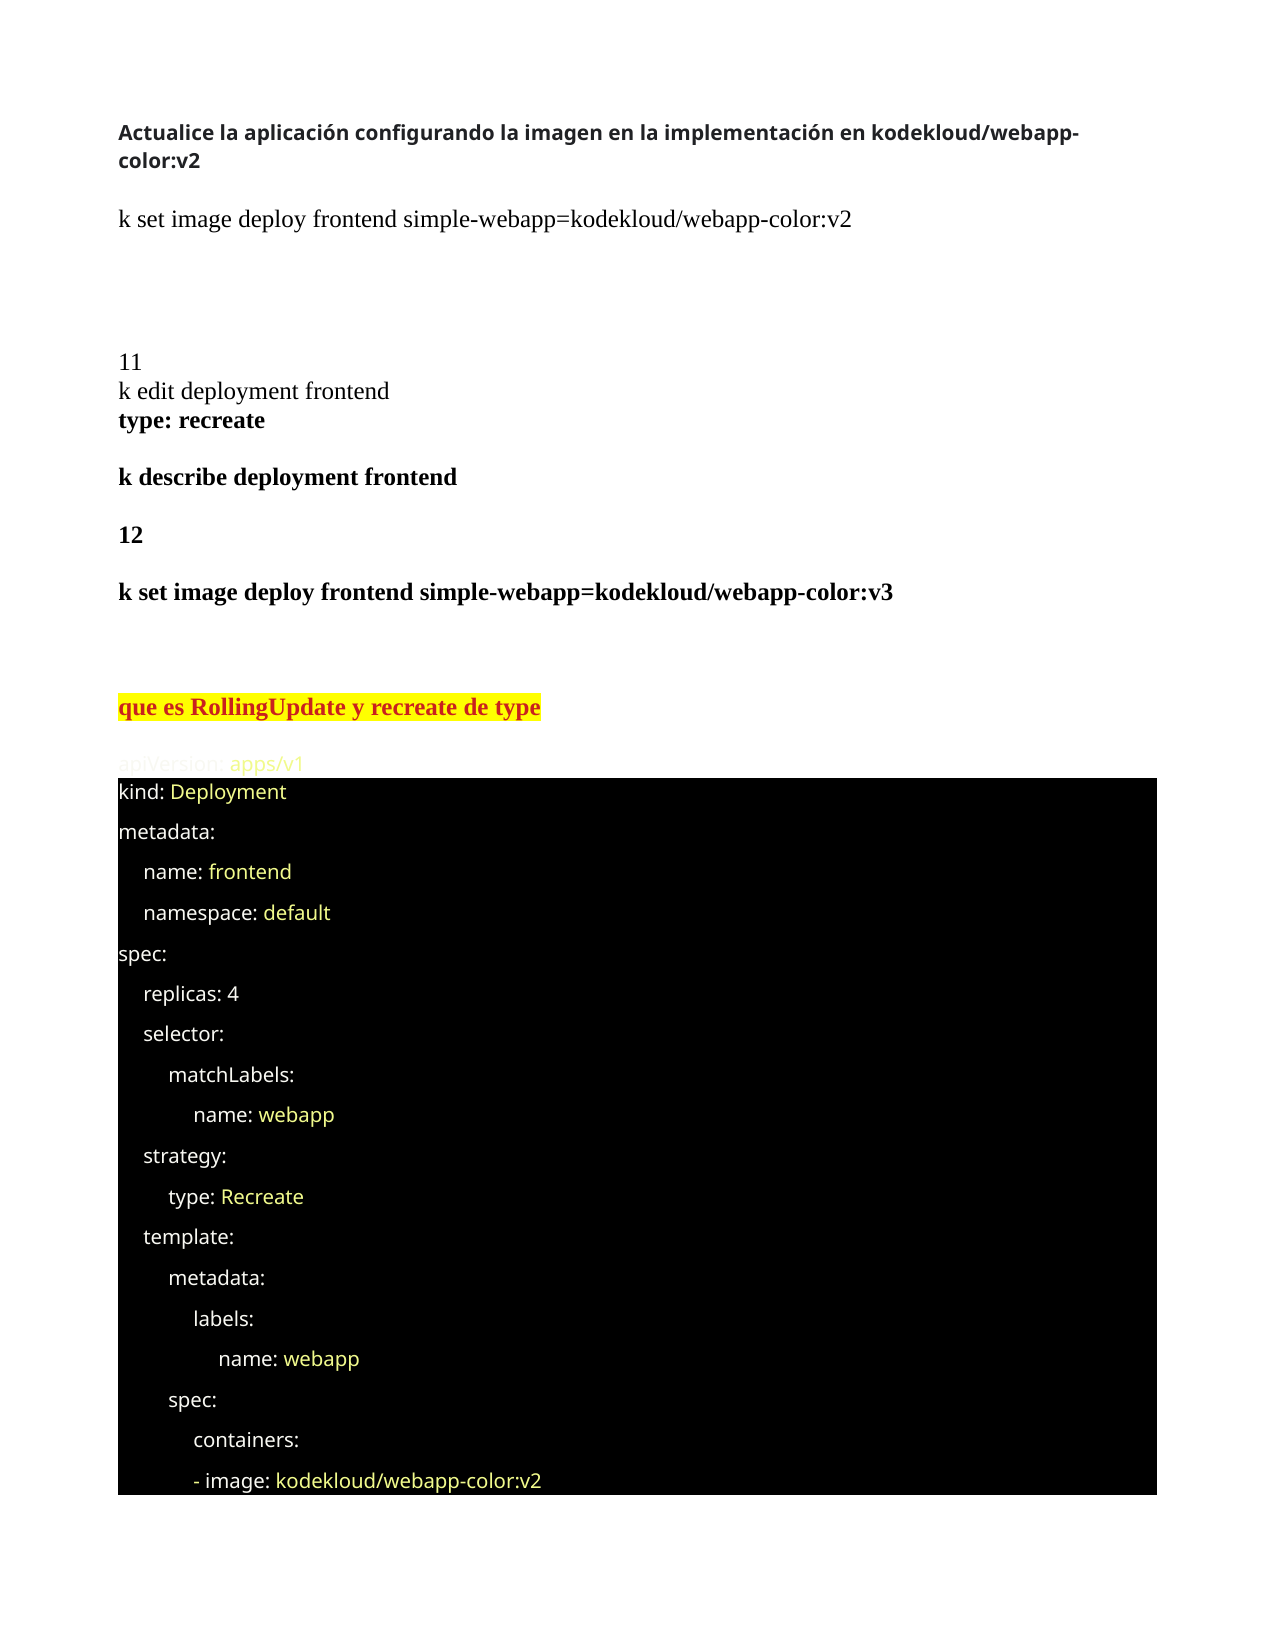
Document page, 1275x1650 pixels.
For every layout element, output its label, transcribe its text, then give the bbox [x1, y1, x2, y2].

text labels: [118, 1304, 1157, 1332]
text k edit deployment frontend [118, 376, 1157, 405]
text type: recreate [118, 405, 1157, 434]
text name: webapp [118, 1345, 1157, 1373]
text kind: Deployment [118, 778, 1157, 805]
text Actualice la aplicación configurando la imagen en la implementación en kodekloud/webapp-color:v2 [118, 118, 1157, 175]
text que es RollingUpdate y recreate de type [118, 692, 1157, 721]
text strategy: [118, 1142, 1157, 1170]
text apiVersion: apps/v1 [118, 750, 1157, 778]
text metadata: [118, 1264, 1157, 1292]
text matchLabels: [118, 1061, 1157, 1088]
text spec: [118, 939, 1157, 967]
text k set image deploy frontend simple-webapp=kodekloud/webapp-color:v3 [118, 577, 1157, 606]
text k set image deploy frontend simple-webapp=kodekloud/webapp-color:v2 [118, 204, 1157, 232]
text selector: [118, 1020, 1157, 1048]
text 12 [118, 520, 1157, 549]
text name: frontend [118, 858, 1157, 886]
text namespace: default [118, 898, 1157, 927]
text containers: [118, 1426, 1157, 1454]
text k describe deployment frontend [118, 462, 1157, 491]
text - image: kodekloud/webapp-color:v2 [118, 1467, 1157, 1495]
text spec: [118, 1386, 1157, 1413]
text replicas: 4 [118, 979, 1157, 1007]
text name: webapp [118, 1101, 1157, 1129]
text metadata: [118, 818, 1157, 846]
text type: Recreate [118, 1182, 1157, 1210]
text 11 [118, 347, 1157, 376]
text template: [118, 1223, 1157, 1251]
